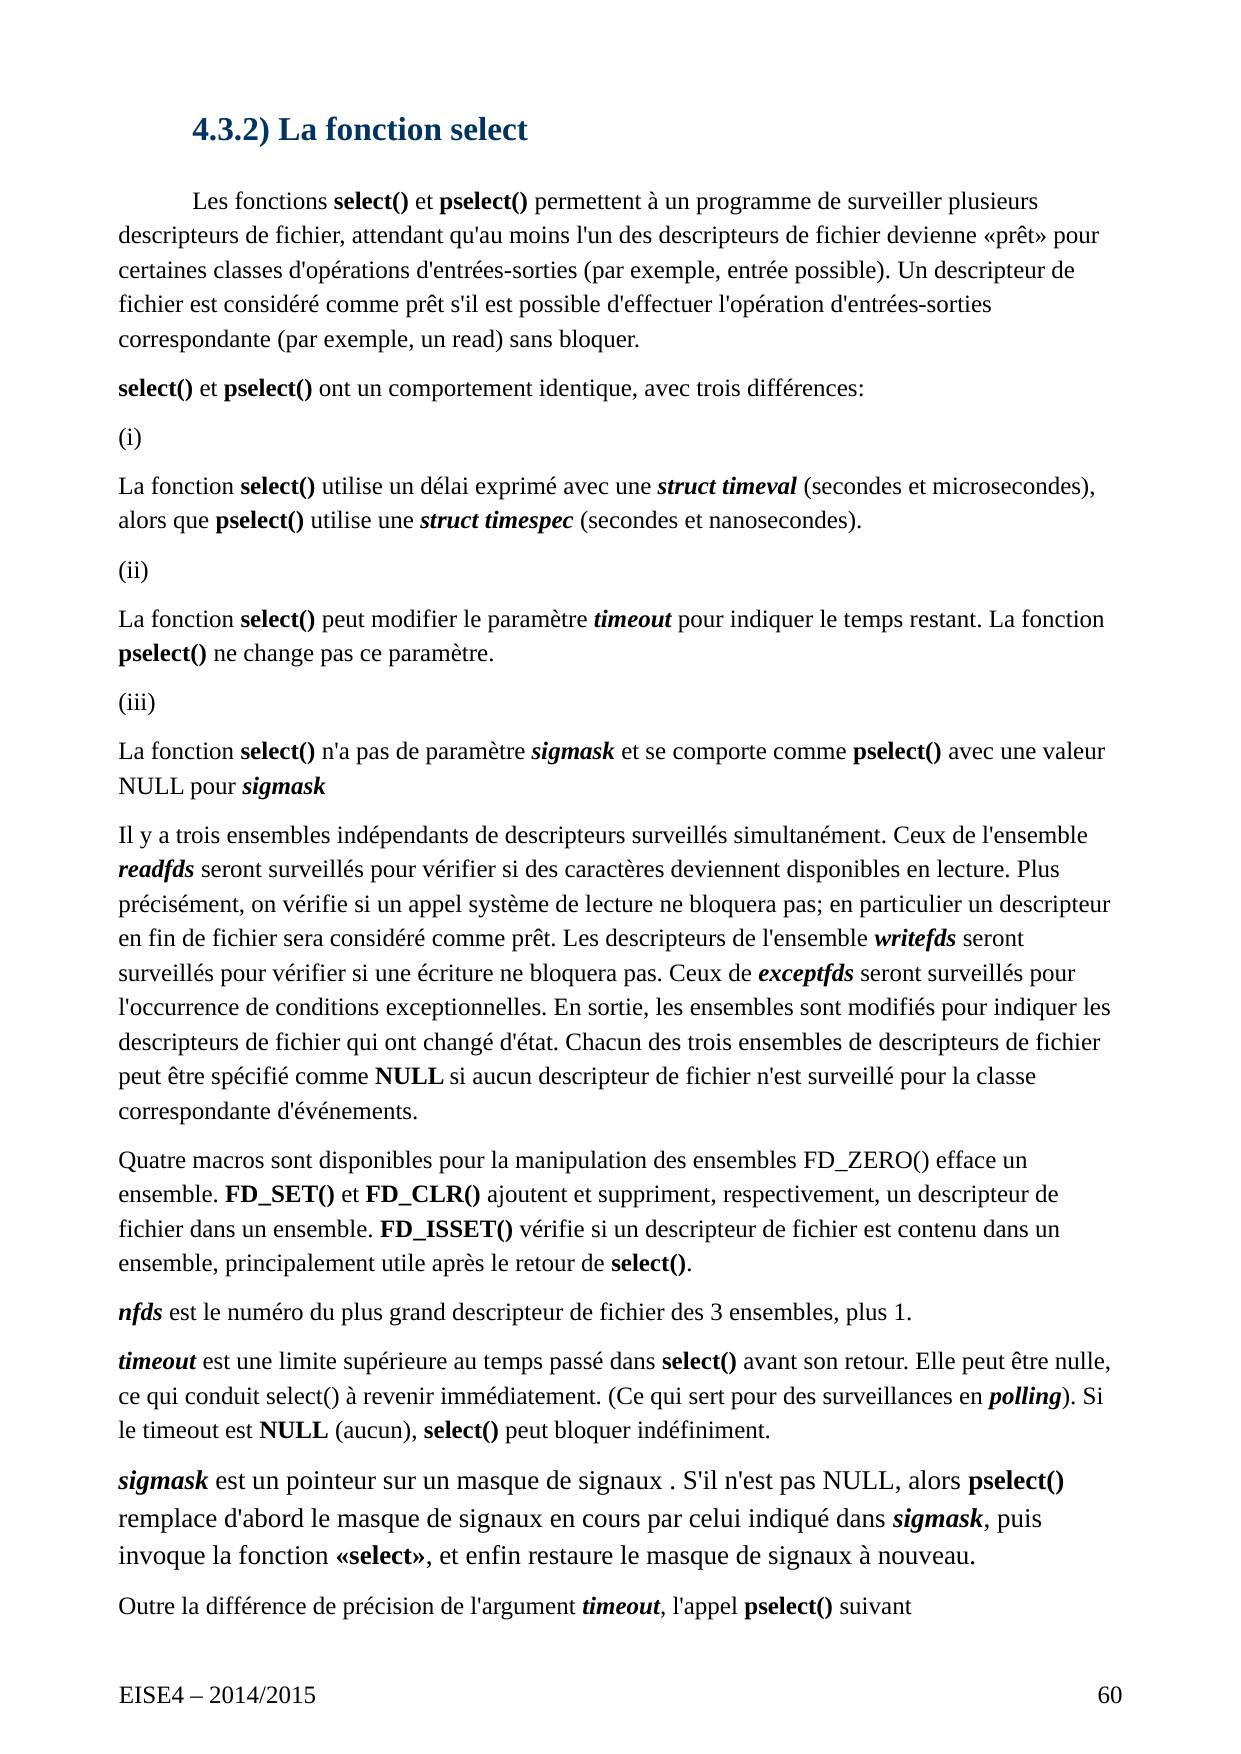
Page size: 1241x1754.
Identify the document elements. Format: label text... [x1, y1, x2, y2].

text La fonction select() peut modifier le paramètre timeout pour indiquer le temps restant. La fonction pselect() ne change pas ce paramètre. [118, 604, 1122, 667]
text Les fonctions select() et pselect() permettent à un programme de surveiller plusieurs descripteurs de fichier, attendant qu'au moins l'un des descripteurs de fichier devienne «prêt» pour certaines classes d'opérations d'entrées-sorties (par exemple, entrée possible). Un descripteur de fichier est considéré comme prêt s'il est possible d'effectuer l'opération d'entrées-sorties correspondante (par exemple, un read) sans bloquer. [118, 186, 1122, 353]
text Outre la différence de précision de l'argument timeout, l'appel pselect() suivant [118, 1591, 1122, 1619]
text (iii) [118, 687, 1122, 716]
text timeout est une limite supérieure au temps passé dans select() avant son retour. Elle peut être nulle, ce qui conduit select() à revenir immédiatement. (Ce qui sert pour des surveillances en polling). Si le timeout est NULL (aucun), select() peut bloquer indéfiniment. [118, 1346, 1122, 1444]
text nfds est le numéro du plus grand descripteur de fichier des 3 ensembles, plus 1. [118, 1297, 1122, 1326]
text select() et pselect() ont un comportement identique, avec trois différences: [118, 373, 1122, 402]
text Il y a trois ensembles indépendants de descripteurs surveillés simultanément. Ceux de l'ensemble readfds seront surveillés pour vérifier si des caractères deviennent disponibles en lecture. Plus précisément, on vérifie si un appel système de lecture ne bloquera pas; en particulier un descripteur en fin de fichier sera considéré comme prêt. Les descripteurs de l'ensemble writefds seront surveillés pour vérifier si une écriture ne bloquera pas. Ceux de exceptfds seront surveillés pour l'occurrence de conditions exceptionnelles. En sortie, les ensembles sont modifiés pour indiquer les descripteurs de fichier qui ont changé d'état. Chacun des trois ensembles de descripteurs de fichier peut être spécifié comme NULL si aucun descripteur de fichier n'est surveillé pour la classe correspondante d'événements. [118, 820, 1122, 1124]
text sigmask est un pointeur sur un masque de signaux . S'il n'est pas NULL, alors pselect() remplace d'abord le masque de signaux en cours par celui indiqué dans sigmask, puis invoque la fonction «select», et enfin restaure le masque de signaux à nouveau. [118, 1464, 1122, 1570]
text La fonction select() utilise un délai exprimé avec une struct timeval (secondes et microsecondes), alors que pselect() utilise une struct timespec (secondes et nanosecondes). [118, 471, 1122, 534]
text Quatre macros sont disponibles pour la manipulation des ensembles FD_ZERO() efface un ensemble. FD_SET() et FD_CLR() ajoutent et suppriment, respectivement, un descripteur de fichier dans un ensemble. FD_ISSET() vérifie si un descripteur de fichier est contenu dans un ensemble, principalement utile après le retour de select(). [118, 1145, 1122, 1277]
text (i) [118, 422, 1122, 451]
text (ii) [118, 555, 1122, 583]
text 4.3.2) La fonction select [118, 109, 1122, 148]
text La fonction select() n'a pas de paramètre sigmask et se comporte comme pselect() avec une valeur NULL pour sigmask [118, 736, 1122, 799]
